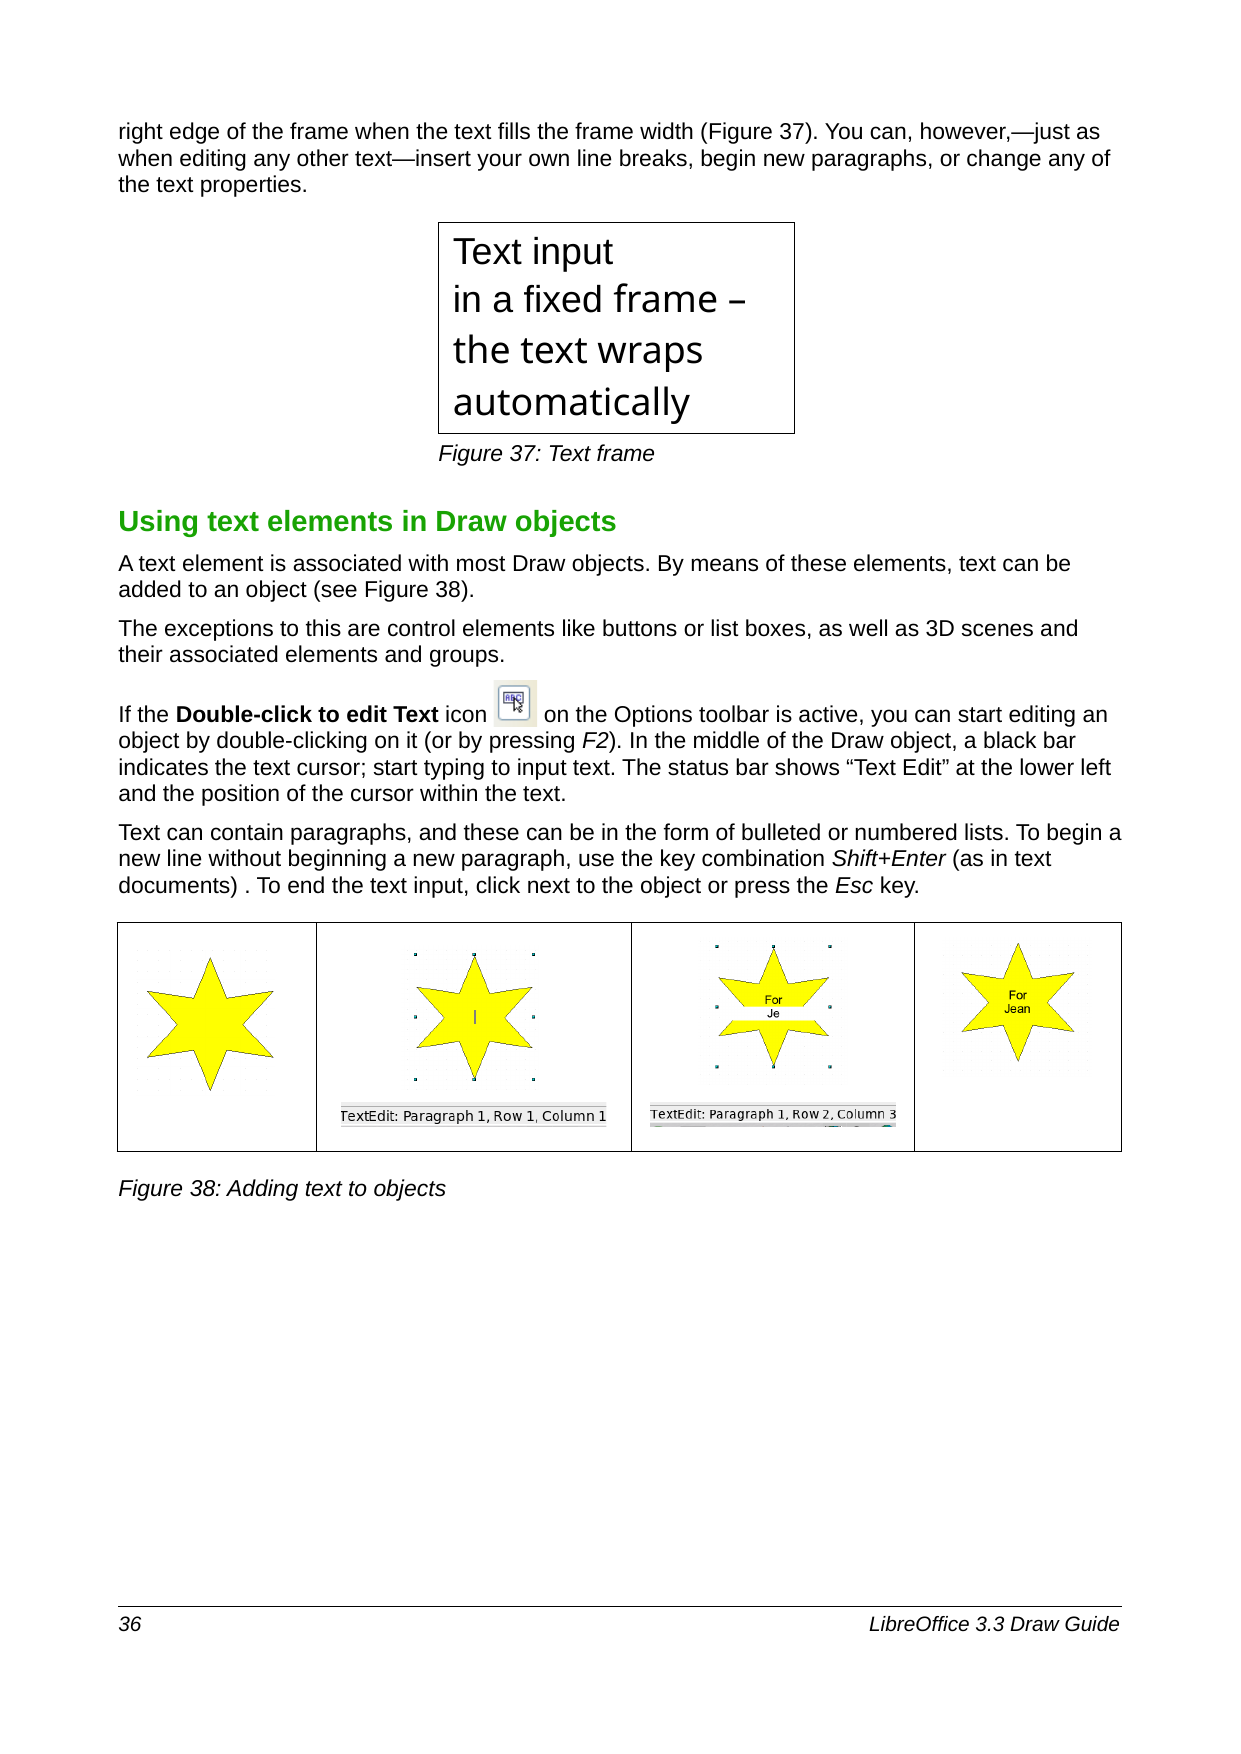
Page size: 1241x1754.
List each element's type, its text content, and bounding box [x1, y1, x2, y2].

table_header [317, 923, 631, 1151]
text Text can contain paragraphs, and these can be in the form of bulleted or numbered lists. To begin a new line without beginning a new paragraph, use the key combination Shift+Enter (as in text documents) . To end the text input, click next to the object or press the Esc key. [118, 819, 1122, 898]
text If the Double-click to edit Text icon on the Options toolbar is active, you can start editing an object by double-clicking on it (or by pressing F2). In the middle of the Draw object, a black bar indicates the text cursor; start typing to input text. The status bar shows “Text Edit” at the lower left and the position of the cursor within the text. [118, 680, 1122, 806]
list Figure 38: Adding text to objects [118, 1175, 1122, 1202]
picture [400, 945, 539, 1090]
text A text element is associated with most Draw objects. By means of these elements, text can be added to an object (see Figure 38). [118, 549, 1122, 602]
picture [135, 950, 275, 1096]
text The exceptions to this are control elements like buttons or list boxes, as well as 3D scenes and their associated elements and groups. [118, 615, 1122, 667]
table_header [632, 923, 914, 1151]
text right edge of the frame when the text fills the frame width (Figure 37). You can, however,—just as when editing any other text—insert your own line breaks, begin new paragraphs, or change any of the text properties. [118, 118, 1122, 197]
table_header [915, 923, 1121, 1151]
picture [942, 937, 1093, 1077]
picture [341, 1102, 607, 1127]
text Figure 37: Text frame [438, 440, 802, 467]
subtitle Using text elements in Draw objects [118, 503, 1122, 537]
picture [650, 1102, 896, 1127]
picture [697, 937, 848, 1085]
picture [493, 680, 538, 727]
table_header [118, 923, 316, 1151]
